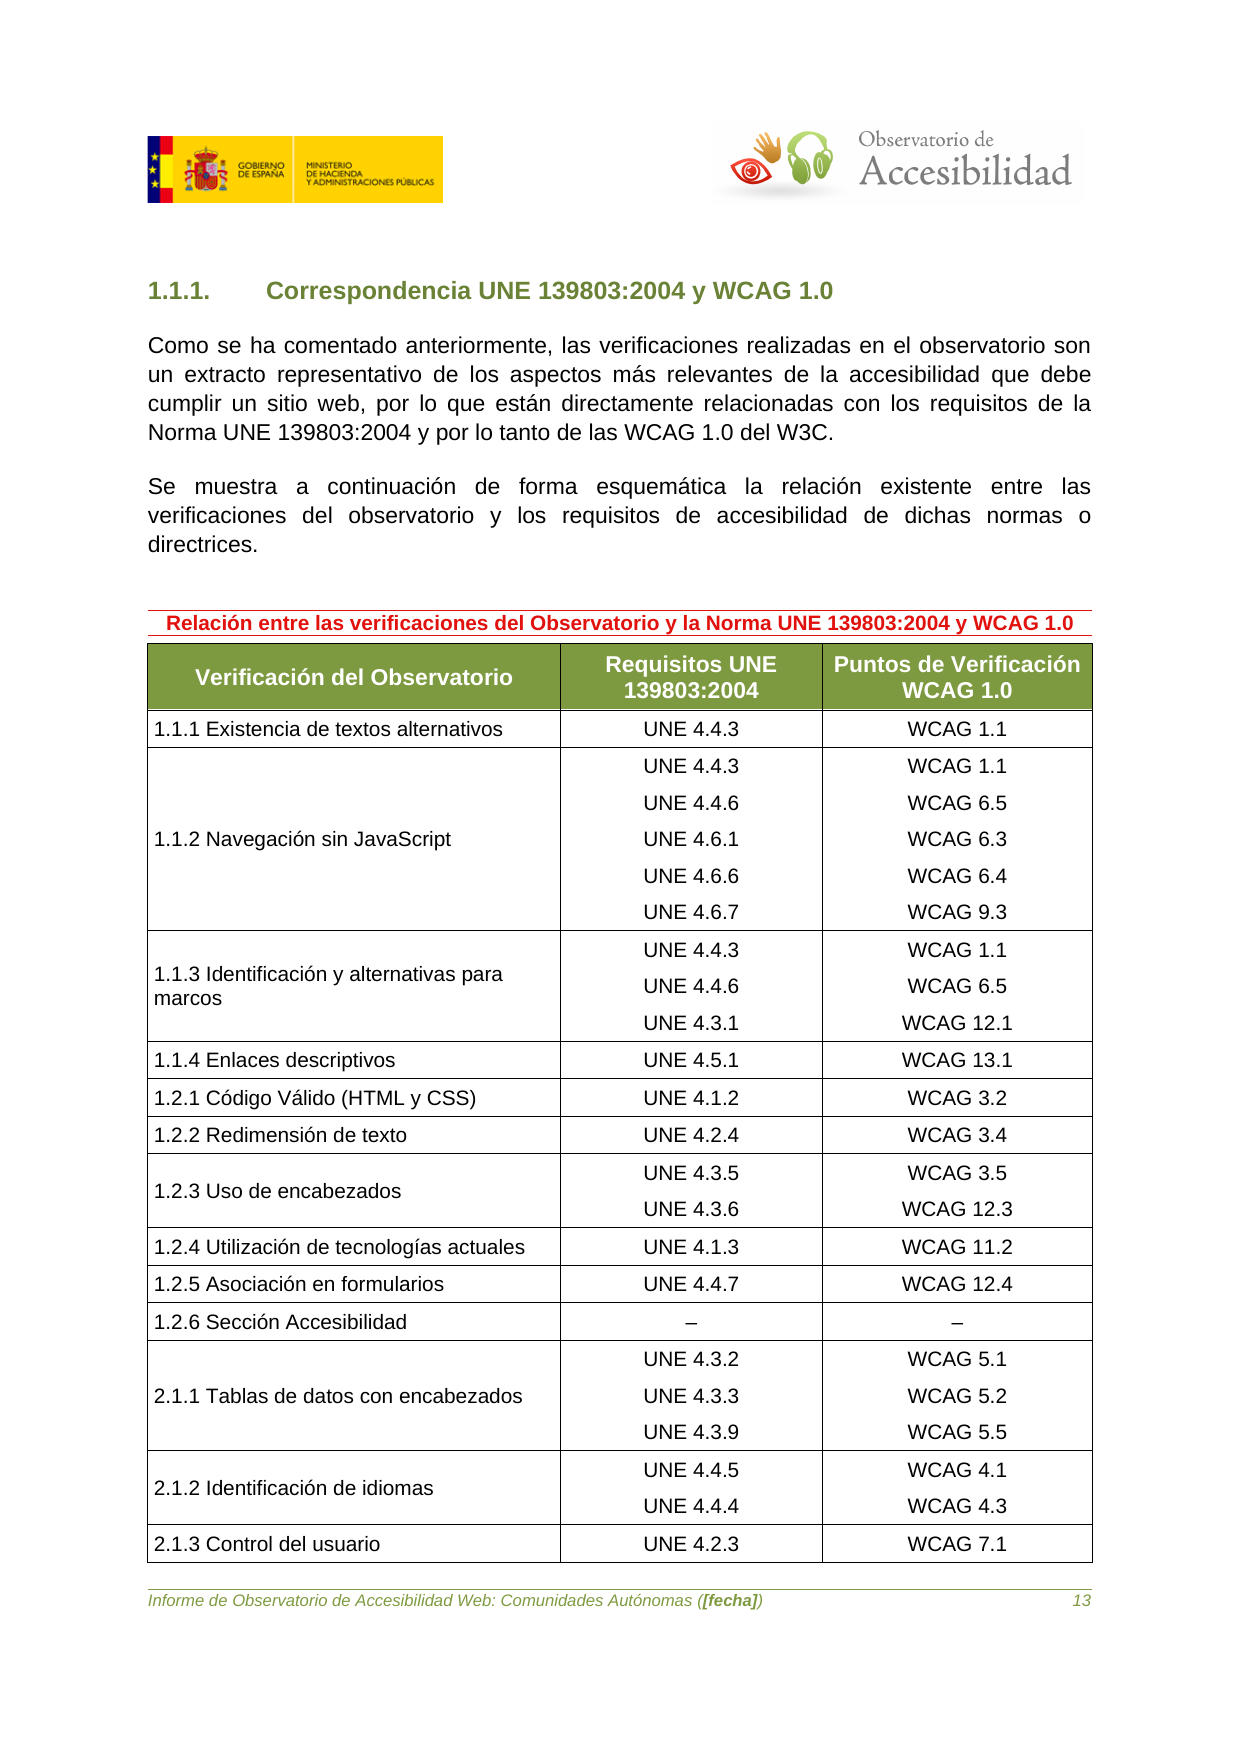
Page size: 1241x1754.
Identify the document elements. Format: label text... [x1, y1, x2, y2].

table_cell UNE 4.4.7 [561, 1266, 822, 1302]
table_cell WCAG 11.2 [823, 1228, 1092, 1265]
table_cell UNE 4.1.3 [561, 1228, 822, 1265]
table_header Verificación del Observatorio [148, 644, 560, 709]
table_cell 2.1.3 Control del usuario [148, 1525, 560, 1562]
table_cell 1.2.3 Uso de encabezados [148, 1154, 560, 1227]
table_cell 2.1.1 Tablas de datos con encabezados [148, 1341, 560, 1450]
table_cell WCAG 1.1 [823, 711, 1092, 747]
table_cell UNE 4.3.2 UNE 4.3.3 UNE 4.3.9 [561, 1341, 822, 1450]
table_cell UNE 4.1.2 [561, 1079, 822, 1116]
text Relación entre las verificaciones del Observatorio y la Norma UNE 139803:2004 y WCAG 1.0 [148, 611, 1092, 635]
table_cell – [561, 1303, 822, 1340]
picture [147, 136, 443, 203]
table_cell 1.2.6 Sección Accesibilidad [148, 1303, 560, 1340]
table_cell WCAG 4.1 WCAG 4.3 [823, 1451, 1092, 1524]
table_cell WCAG 3.4 [823, 1117, 1092, 1153]
table_cell 1.1.3 Identificación y alternativas para marcos [148, 931, 560, 1041]
table_cell 1.2.1 Código Válido (HTML y CSS) [148, 1079, 560, 1116]
table_cell UNE 4.3.5 UNE 4.3.6 [561, 1154, 822, 1227]
table_cell UNE 4.2.4 [561, 1117, 822, 1153]
table_cell UNE 4.4.5 UNE 4.4.4 [561, 1451, 822, 1524]
list Correspondencia UNE 139803:2004 y WCAG 1.0 [148, 276, 1092, 304]
table_cell 1.2.2 Redimensión de texto [148, 1117, 560, 1153]
table_header Puntos de Verificación WCAG 1.0 [823, 644, 1092, 709]
table_cell 2.1.2 Identificación de idiomas [148, 1451, 560, 1524]
table_cell WCAG 12.4 [823, 1266, 1092, 1302]
table_cell WCAG 1.1 WCAG 6.5 WCAG 12.1 [823, 931, 1092, 1041]
table_cell UNE 4.5.1 [561, 1042, 822, 1078]
picture [710, 122, 1086, 205]
table_header Requisitos UNE 139803:2004 [561, 644, 822, 709]
table_cell UNE 4.4.3 UNE 4.4.6 UNE 4.3.1 [561, 931, 822, 1041]
table_cell – [823, 1303, 1092, 1340]
table_cell 1.1.2 Navegación sin JavaScript [148, 748, 560, 930]
table_cell UNE 4.2.3 [561, 1525, 822, 1562]
table_cell 1.1.1 Existencia de textos alternativos [148, 711, 560, 747]
text Como se ha comentado anteriormente, las verificaciones realizadas en el observatorio son un extracto representativo de los aspectos más relevantes de la accesibilidad que debe cumplir un sitio web, por lo que están directamente relacionadas con los requisitos de la Norma UNE 139803:2004 y por lo tanto de las WCAG 1.0 del W3C. [148, 332, 1092, 446]
table_cell WCAG 7.1 [823, 1525, 1092, 1562]
table_cell 1.1.4 Enlaces descriptivos [148, 1042, 560, 1078]
table_cell WCAG 13.1 [823, 1042, 1092, 1078]
table_cell WCAG 3.5 WCAG 12.3 [823, 1154, 1092, 1227]
text Se muestra a continuación de forma esquemática la relación existente entre las verificaciones del observatorio y los requisitos de accesibilidad de dichas normas o directrices. [148, 473, 1092, 557]
table_cell UNE 4.4.3 UNE 4.4.6 UNE 4.6.1 UNE 4.6.6 UNE 4.6.7 [561, 748, 822, 930]
table_cell 1.2.4 Utilización de tecnologías actuales [148, 1228, 560, 1265]
table_cell UNE 4.4.3 [561, 711, 822, 747]
table_cell WCAG 3.2 [823, 1079, 1092, 1116]
table_cell 1.2.5 Asociación en formularios [148, 1266, 560, 1302]
table_cell WCAG 5.1 WCAG 5.2 WCAG 5.5 [823, 1341, 1092, 1450]
table_cell WCAG 1.1 WCAG 6.5 WCAG 6.3 WCAG 6.4 WCAG 9.3 [823, 748, 1092, 930]
